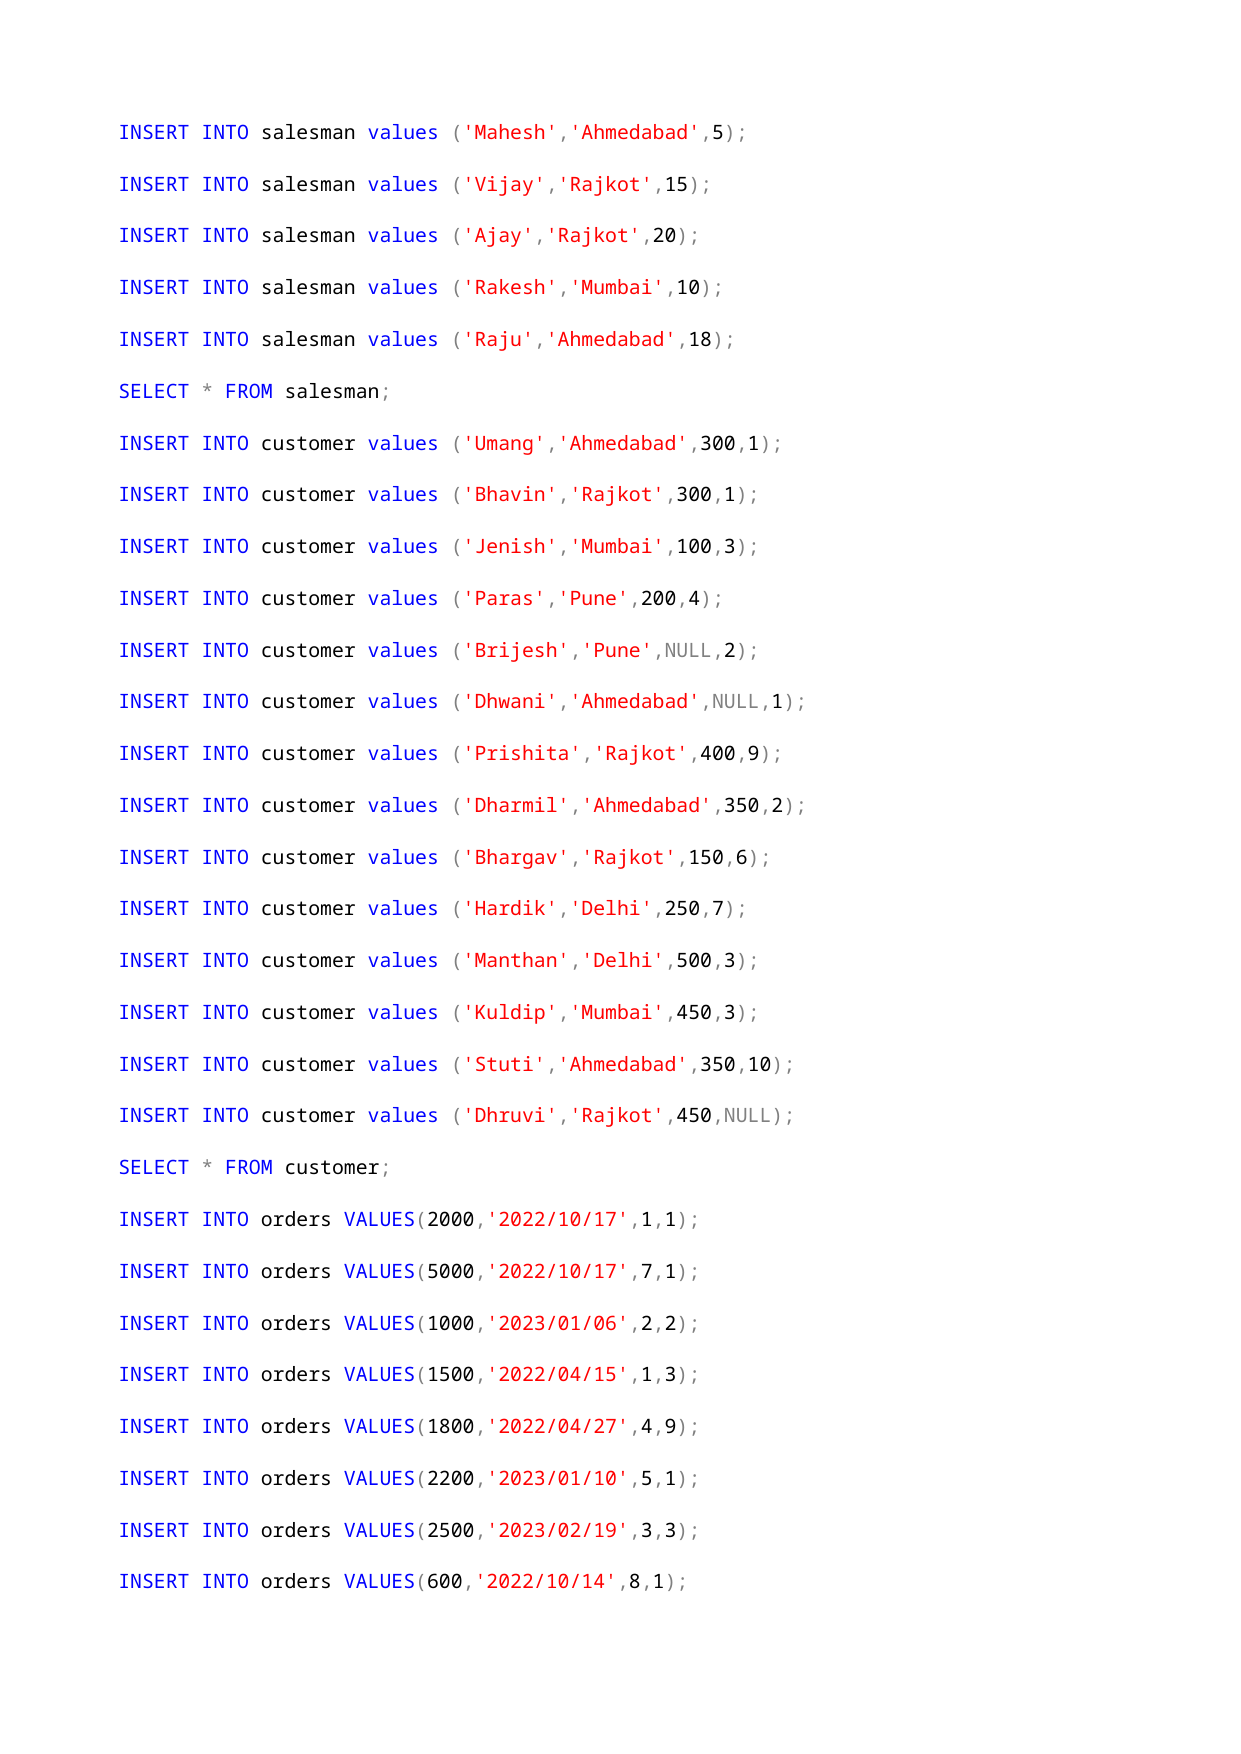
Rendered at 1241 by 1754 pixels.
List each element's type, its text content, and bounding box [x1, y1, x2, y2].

text SELECT * FROM customer; [118, 1153, 1122, 1181]
text INSERT INTO salesman values ('Rakesh','Mumbai',10); [118, 273, 1122, 300]
text INSERT INTO customer values ('Kuldip','Mumbai',450,3); [118, 998, 1122, 1025]
text INSERT INTO orders VALUES(1800,'2022/04/27',4,9); [118, 1412, 1122, 1439]
text INSERT INTO orders VALUES(600,'2022/10/14',8,1); [118, 1568, 1122, 1595]
text INSERT INTO orders VALUES(1000,'2023/01/06',2,2); [118, 1309, 1122, 1336]
text INSERT INTO customer values ('Brijesh','Pune',NULL,2); [118, 636, 1122, 663]
text SELECT * FROM salesman; [118, 377, 1122, 404]
text INSERT INTO customer values ('Dhruvi','Rajkot',450,NULL); [118, 1102, 1122, 1129]
text INSERT INTO customer values ('Paras','Pune',200,4); [118, 584, 1122, 611]
text INSERT INTO customer values ('Dhwani','Ahmedabad',NULL,1); [118, 688, 1122, 714]
text INSERT INTO salesman values ('Mahesh','Ahmedabad',5); [118, 118, 1122, 145]
text INSERT INTO customer values ('Bhavin','Rajkot',300,1); [118, 481, 1122, 507]
text INSERT INTO orders VALUES(2000,'2022/10/17',1,1); [118, 1205, 1122, 1232]
text INSERT INTO customer values ('Dharmil','Ahmedabad',350,2); [118, 791, 1122, 818]
text INSERT INTO salesman values ('Ajay','Rajkot',20); [118, 222, 1122, 249]
text INSERT INTO customer values ('Hardik','Delhi',250,7); [118, 895, 1122, 922]
text INSERT INTO customer values ('Jenish','Mumbai',100,3); [118, 532, 1122, 559]
text INSERT INTO customer values ('Manthan','Delhi',500,3); [118, 946, 1122, 973]
text INSERT INTO orders VALUES(1500,'2022/04/15',1,3); [118, 1361, 1122, 1388]
text INSERT INTO customer values ('Prishita','Rajkot',400,9); [118, 739, 1122, 766]
text INSERT INTO salesman values ('Vijay','Rajkot',15); [118, 170, 1122, 197]
text INSERT INTO salesman values ('Raju','Ahmedabad',18); [118, 325, 1122, 352]
text INSERT INTO customer values ('Umang','Ahmedabad',300,1); [118, 429, 1122, 456]
text INSERT INTO orders VALUES(2200,'2023/01/10',5,1); [118, 1464, 1122, 1491]
text INSERT INTO orders VALUES(2500,'2023/02/19',3,3); [118, 1516, 1122, 1543]
text INSERT INTO customer values ('Bhargav','Rajkot',150,6); [118, 843, 1122, 870]
text INSERT INTO orders VALUES(5000,'2022/10/17',7,1); [118, 1257, 1122, 1284]
text INSERT INTO customer values ('Stuti','Ahmedabad',350,10); [118, 1050, 1122, 1077]
